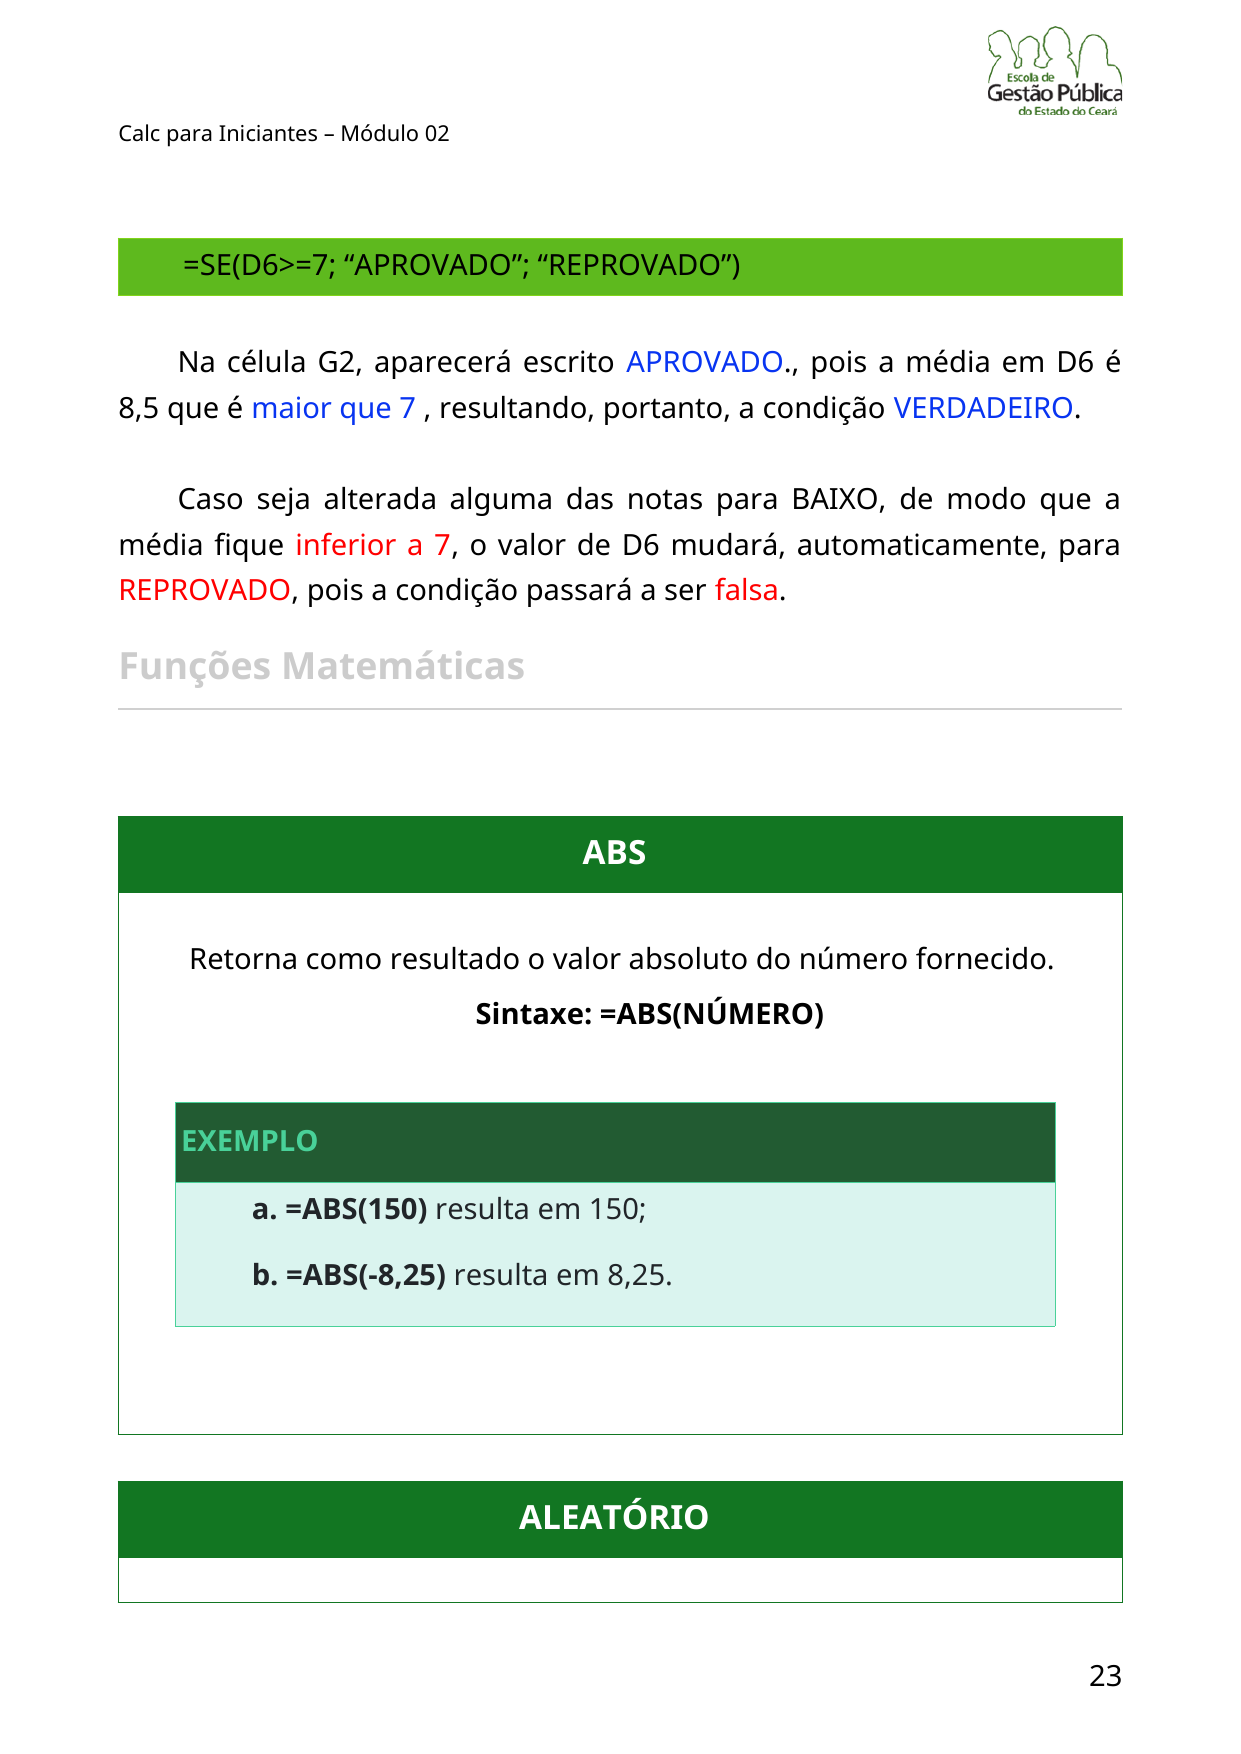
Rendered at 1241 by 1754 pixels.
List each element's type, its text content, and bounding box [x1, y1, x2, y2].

text Na célula G2, aparecerá escrito APROVADO., pois a média em D6 é 8,5 que é maior que 7 , resultando, portanto, a condição VERDADEIRO. [118, 341, 1122, 427]
table_header =SE(D6>=7; “APROVADO”; “REPROVADO”) [119, 239, 1122, 295]
table_header EXEMPLO [176, 1103, 1055, 1182]
table_cell [119, 1558, 1122, 1602]
picture [118, 26, 1123, 115]
table_cell Retorna como resultado o valor absoluto do número fornecido. Sintaxe: =ABS(NÚMERO) [119, 893, 1122, 1434]
table_cell a. =ABS(150) resulta em 150; b. =ABS(-8,25) resulta em 8,25. [176, 1183, 1055, 1326]
table_header ABS [119, 817, 1122, 892]
table_header ALEATÓRIO [119, 1482, 1122, 1556]
subtitle Funções Matemáticas [118, 627, 1122, 708]
text Caso seja alterada alguma das notas para BAIXO, de modo que a média fique inferior a 7, o valor de D6 mudará, automaticamente, para REPROVADO, pois a condição passará a ser falsa. [118, 478, 1122, 609]
